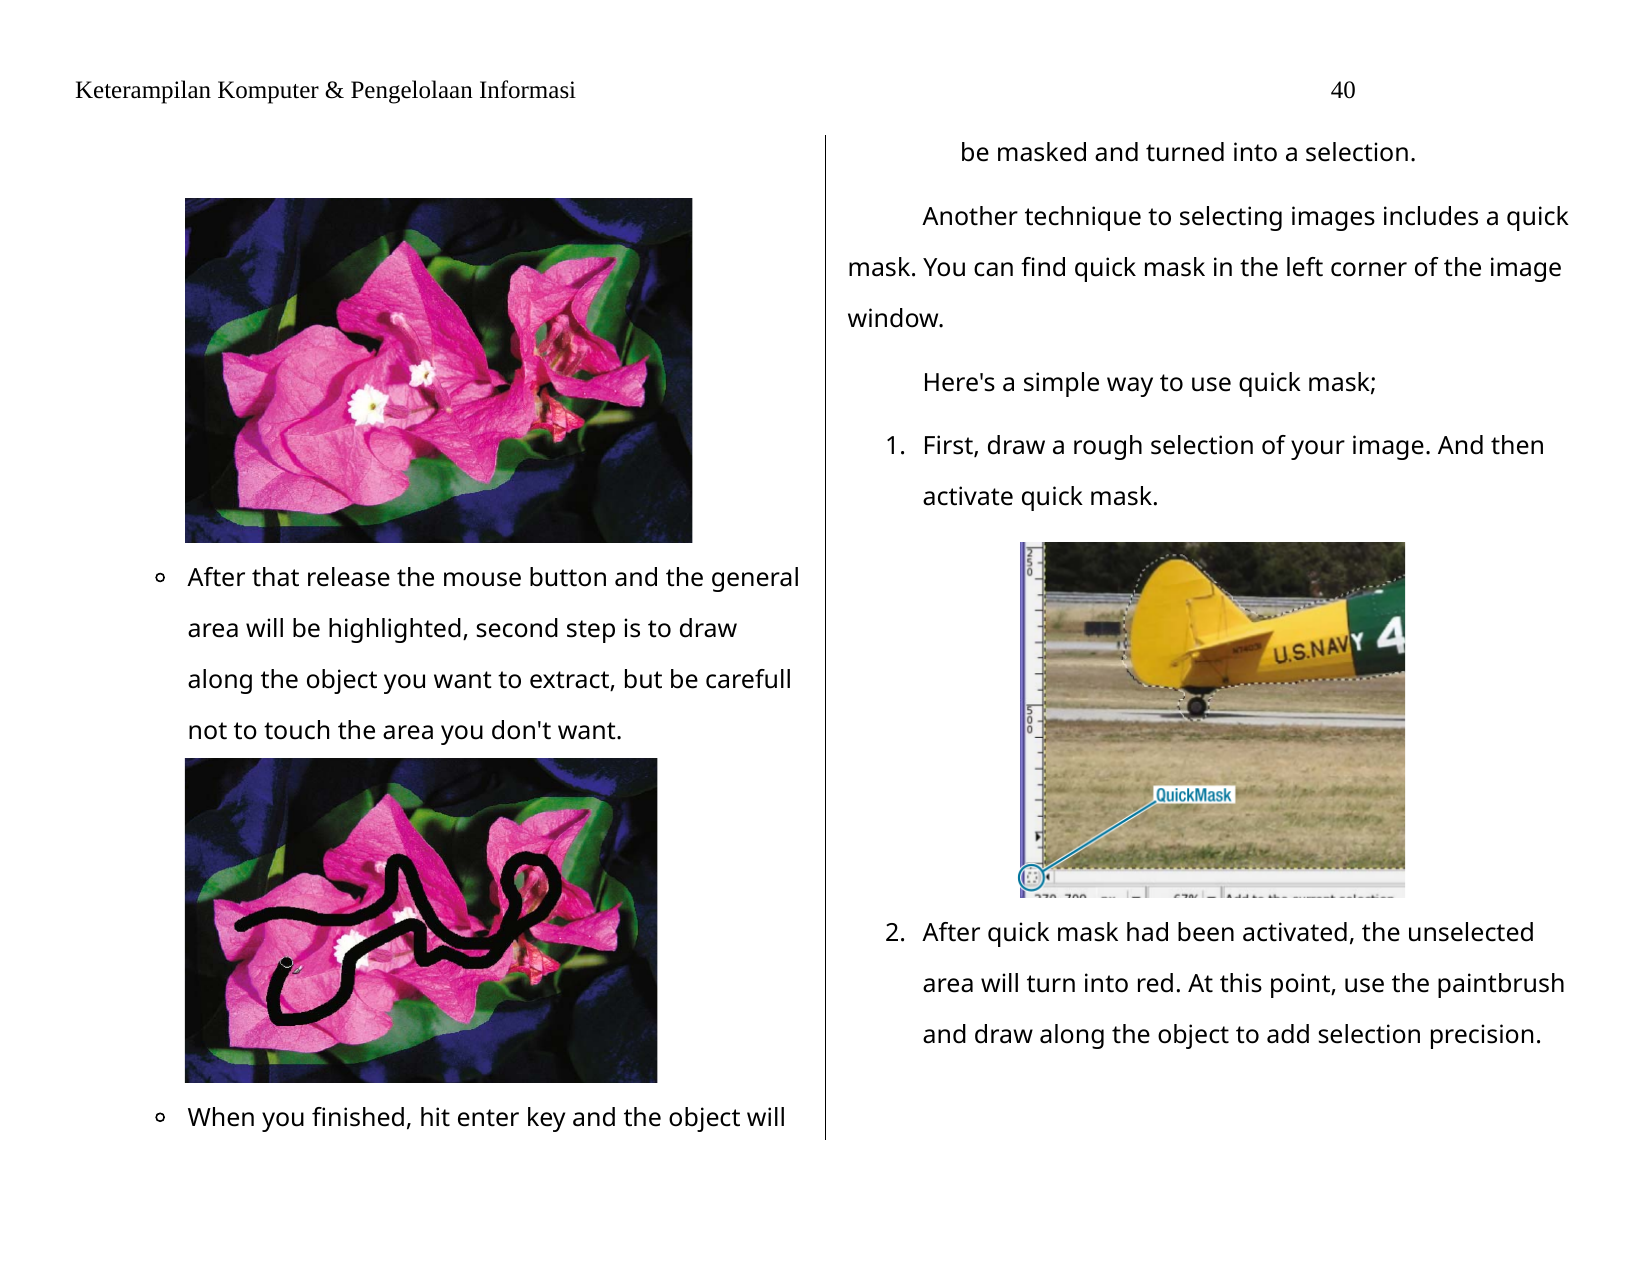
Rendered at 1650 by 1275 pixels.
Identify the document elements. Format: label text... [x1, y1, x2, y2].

text Here's a simple way to use quick mask; [847, 364, 1575, 398]
picture [185, 198, 693, 543]
list After that release the mouse button and the general area will be highlighted, second step is to draw along the object you want to extract, but be carefull not to touch the area you don't want. [150, 198, 802, 747]
list After quick mask had been activated, the unselected area will turn into red. At this point, use the paintbrush and draw along the object to add selection precision. [885, 542, 1575, 1051]
list When you finished, hit enter key and the object will [150, 776, 802, 1133]
picture [1017, 542, 1406, 898]
picture [184, 758, 658, 1083]
list First, draw a rough selection of your image. And then activate quick mask. [885, 428, 1575, 513]
text Another technique to selecting images includes a quick mask. You can find quick mask in the left corner of the image window. [847, 198, 1575, 335]
list be masked and turned into a selection. [922, 135, 1575, 169]
